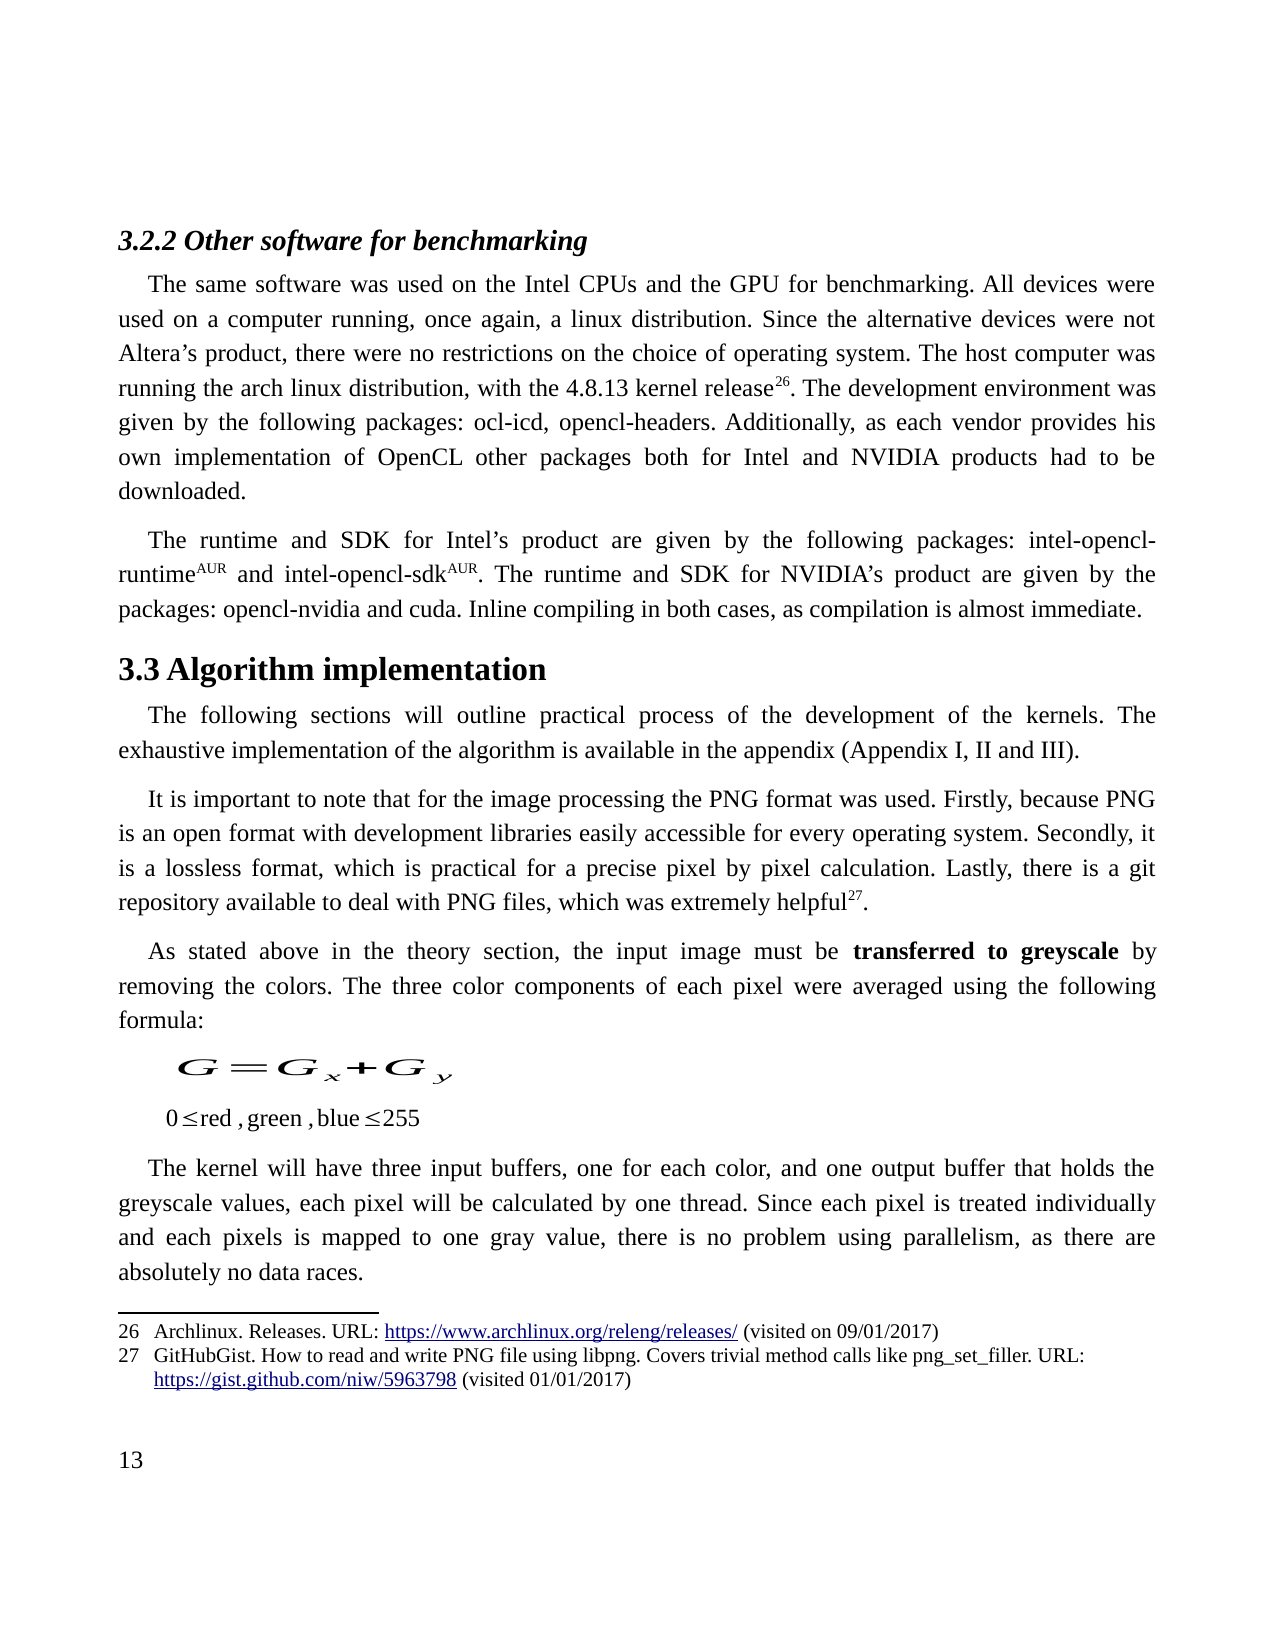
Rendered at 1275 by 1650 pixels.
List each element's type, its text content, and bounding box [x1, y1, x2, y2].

text It is important to note that for the image processing the PNG format was used. Firstly, because PNG is an open format with development libraries easily accessible for every operating system. Secondly, it is a lossless format, which is practical for a precise pixel by pixel calculation. Lastly, there is a git repository available to deal with PNG files, which was extremely helpful. [118, 784, 1157, 916]
subtitle 3.2.2 Other software for benchmarking [118, 223, 1157, 257]
text Archlinux. Releases. URL: https://www.archlinux.org/releng/releases/ (visited on 09/01/2017) [118, 1319, 1157, 1343]
text The same software was used on the Intel CPUs and the GPU for benchmarking. All devices were used on a computer running, once again, a linux distribution. Since the alternative devices were not Altera’s product, there were no restrictions on the choice of operating system. The host computer was running the arch linux distribution, with the 4.8.13 kernel release. The development environment was given by the following packages: ocl-icd, opencl-headers. Additionally, as each vendor provides his own implementation of OpenCL other packages both for Intel and NVIDIA products had to be downloaded. [118, 269, 1157, 505]
text As stated above in the theory section, the input image must be transferred to greyscale by removing the colors. The three color components of each pixel were averaged using the following formula: [118, 936, 1157, 1034]
text The following sections will outline practical process of the development of the kernels. The exhaustive implementation of the algorithm is available in the appendix (Appendix I, II and III). [118, 700, 1157, 763]
text GitHubGist. How to read and write PNG file using libpng. Covers trivial method calls like png_set_filler. URL: https://gist.github.com/niw/5963798 (visited 01/01/2017) [118, 1343, 1157, 1391]
text The kernel will have three input buffers, one for each color, and one output buffer that holds the greyscale values, each pixel will be calculated by one thread. Since each pixel is treated individually and each pixels is mapped to one gray value, there is no problem using parallelism, as there are absolutely no data races. [118, 1153, 1157, 1286]
text The runtime and SDK for Intel’s product are given by the following packages: intel-opencl-runtimeAUR and intel-opencl-sdkAUR. The runtime and SDK for NVIDIA’s product are given by the packages: opencl-nvidia and cuda. Inline compiling in both cases, as compilation is almost immediate. [118, 525, 1157, 623]
subtitle 3.3 Algorithm implementation [118, 649, 1157, 688]
